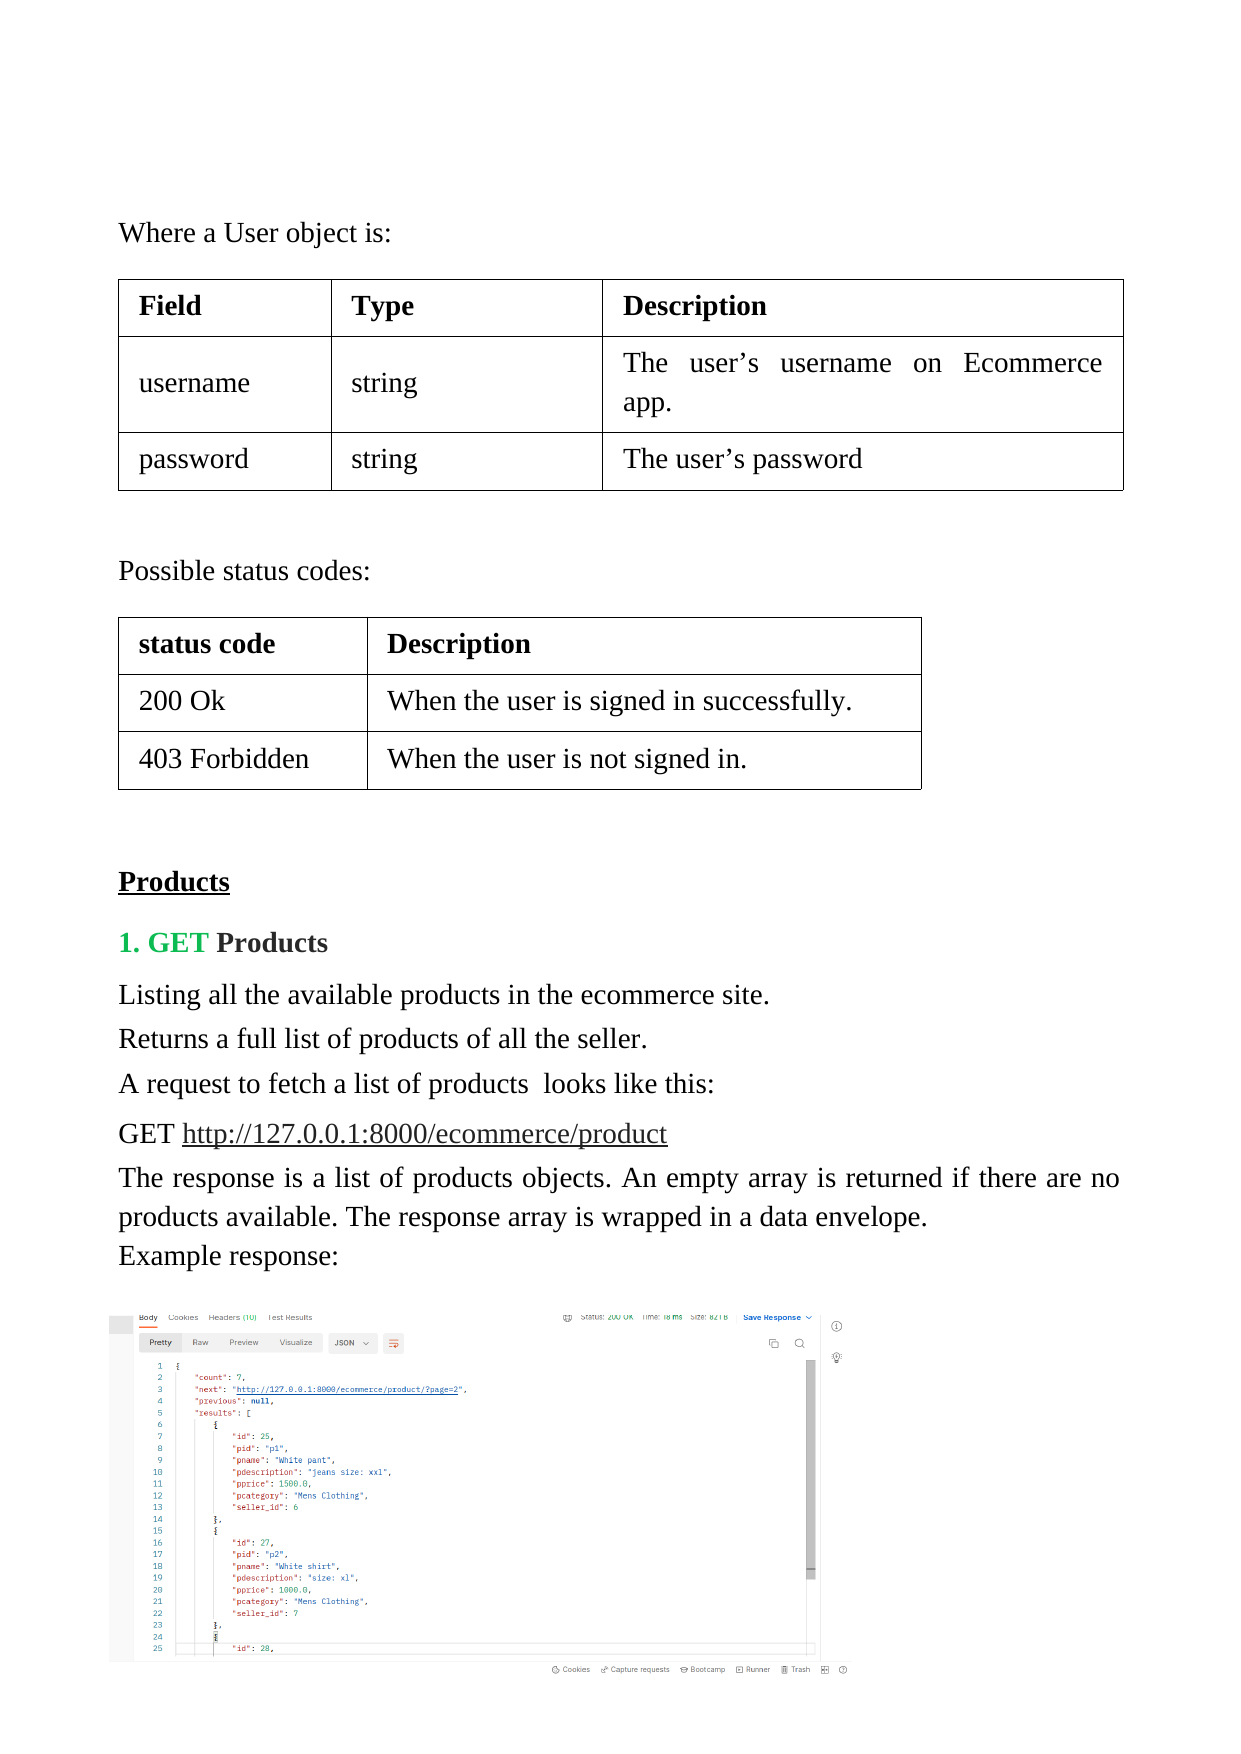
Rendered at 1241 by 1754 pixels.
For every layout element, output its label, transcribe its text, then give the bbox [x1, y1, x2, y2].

table_cell string [332, 337, 602, 432]
text Returns a full list of products of all the seller. [118, 1021, 1122, 1055]
table_cell The user’s password [603, 433, 1123, 489]
table_header Description [603, 280, 1123, 336]
text Listing all the available products in the ecommerce site. [118, 977, 1122, 1010]
picture [109, 1315, 852, 1677]
subtitle Products [118, 864, 1122, 898]
table_cell username [119, 337, 331, 432]
table_cell The user’s username on Ecommerce app. [603, 337, 1123, 432]
text A request to fetch a list of products looks like this: [118, 1066, 1122, 1099]
text The response is a list of products objects. An empty array is returned if there are no products available. The response array is wrapped in a data envelope. [118, 1161, 1122, 1233]
table_header Type [332, 280, 602, 336]
table_header status code [119, 618, 367, 674]
subtitle 1. GET Products [118, 925, 1122, 958]
text Where a User object is: [118, 215, 1122, 249]
table_cell password [119, 433, 331, 489]
text Possible status codes: [118, 553, 1122, 587]
table_cell string [332, 433, 602, 489]
text Example response: [118, 1238, 1122, 1271]
table_cell When the user is not signed in. [368, 732, 921, 789]
text GET http://127.0.0.1:8000/ecommerce/product [118, 1116, 1122, 1150]
table_header Description [368, 618, 921, 674]
table_cell 403 Forbidden [119, 732, 367, 789]
table_header Field [119, 280, 331, 336]
table_cell 200 Ok [119, 675, 367, 731]
table_cell When the user is signed in successfully. [368, 675, 921, 731]
